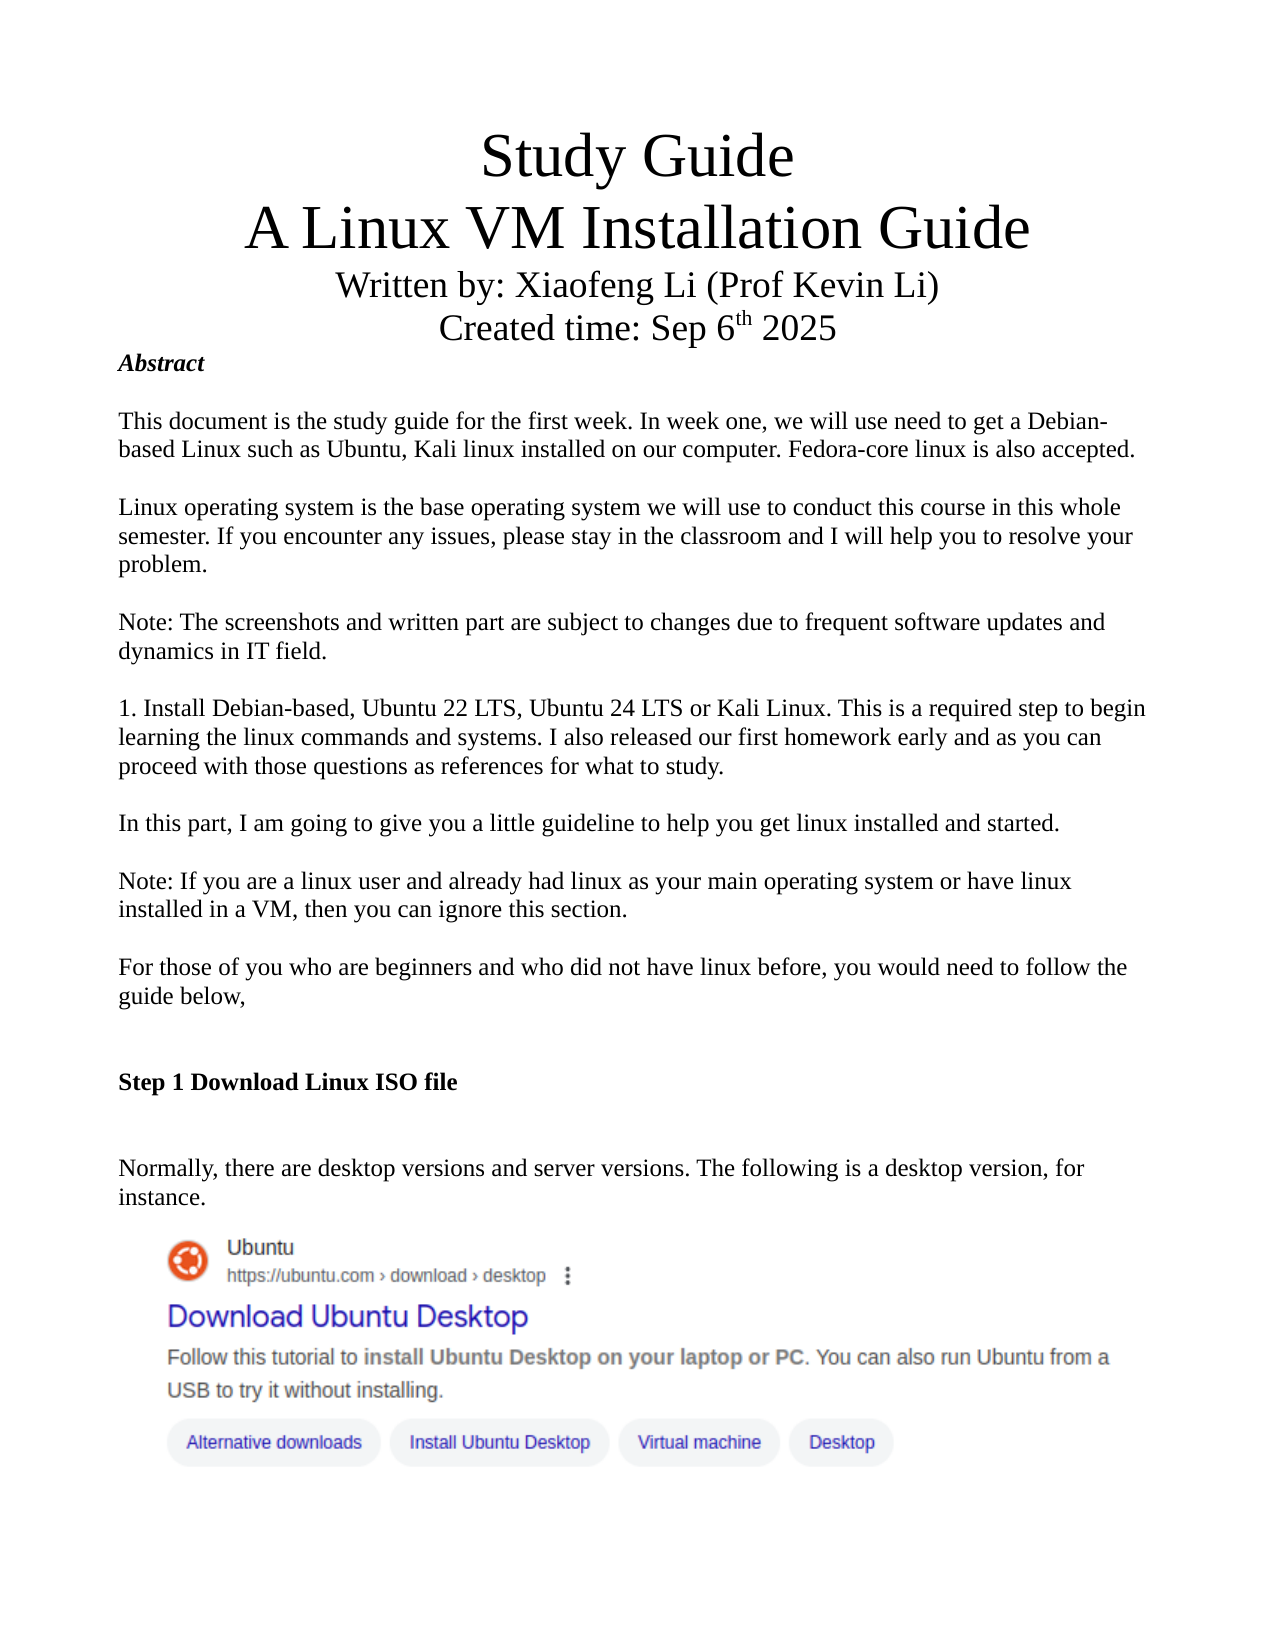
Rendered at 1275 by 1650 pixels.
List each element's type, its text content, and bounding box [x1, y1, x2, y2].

picture [118, 1210, 1157, 1488]
text Note: If you are a linux user and already had linux as your main operating system or have linux installed in a VM, then you can ignore this section. [118, 866, 1157, 923]
text Step 1 Download Linux ISO file [118, 1067, 1157, 1096]
text For those of you who are beginners and who did not have linux before, you would need to follow the guide below, [118, 952, 1157, 1009]
text In this part, I am going to give you a little guideline to help you get linux installed and started. [118, 808, 1157, 837]
text 1. Install Debian-based, Ubuntu 22 LTS, Ubuntu 24 LTS or Kali Linux. This is a required step to begin learning the linux commands and systems. I also released our first homework early and as you can proceed with those questions as references for what to study. [118, 693, 1157, 779]
text Normally, there are desktop versions and server versions. The following is a desktop version, for instance. [118, 1153, 1157, 1210]
text Created time: Sep 6th 2025 [118, 305, 1157, 348]
text Note: The screenshots and written part are subject to changes due to frequent software updates and dynamics in IT field. [118, 607, 1157, 664]
text Study Guide [118, 118, 1157, 190]
text Abstract [118, 348, 1157, 377]
text Written by: Xiaofeng Li (Prof Kevin Li) [118, 262, 1157, 305]
text A Linux VM Installation Guide [118, 190, 1157, 262]
text This document is the study guide for the first week. In week one, we will use need to get a Debian-based Linux such as Ubuntu, Kali linux installed on our computer. Fedora-core linux is also accepted. [118, 406, 1157, 463]
text Linux operating system is the base operating system we will use to conduct this course in this whole semester. If you encounter any issues, please stay in the classroom and I will help you to resolve your problem. [118, 492, 1157, 578]
